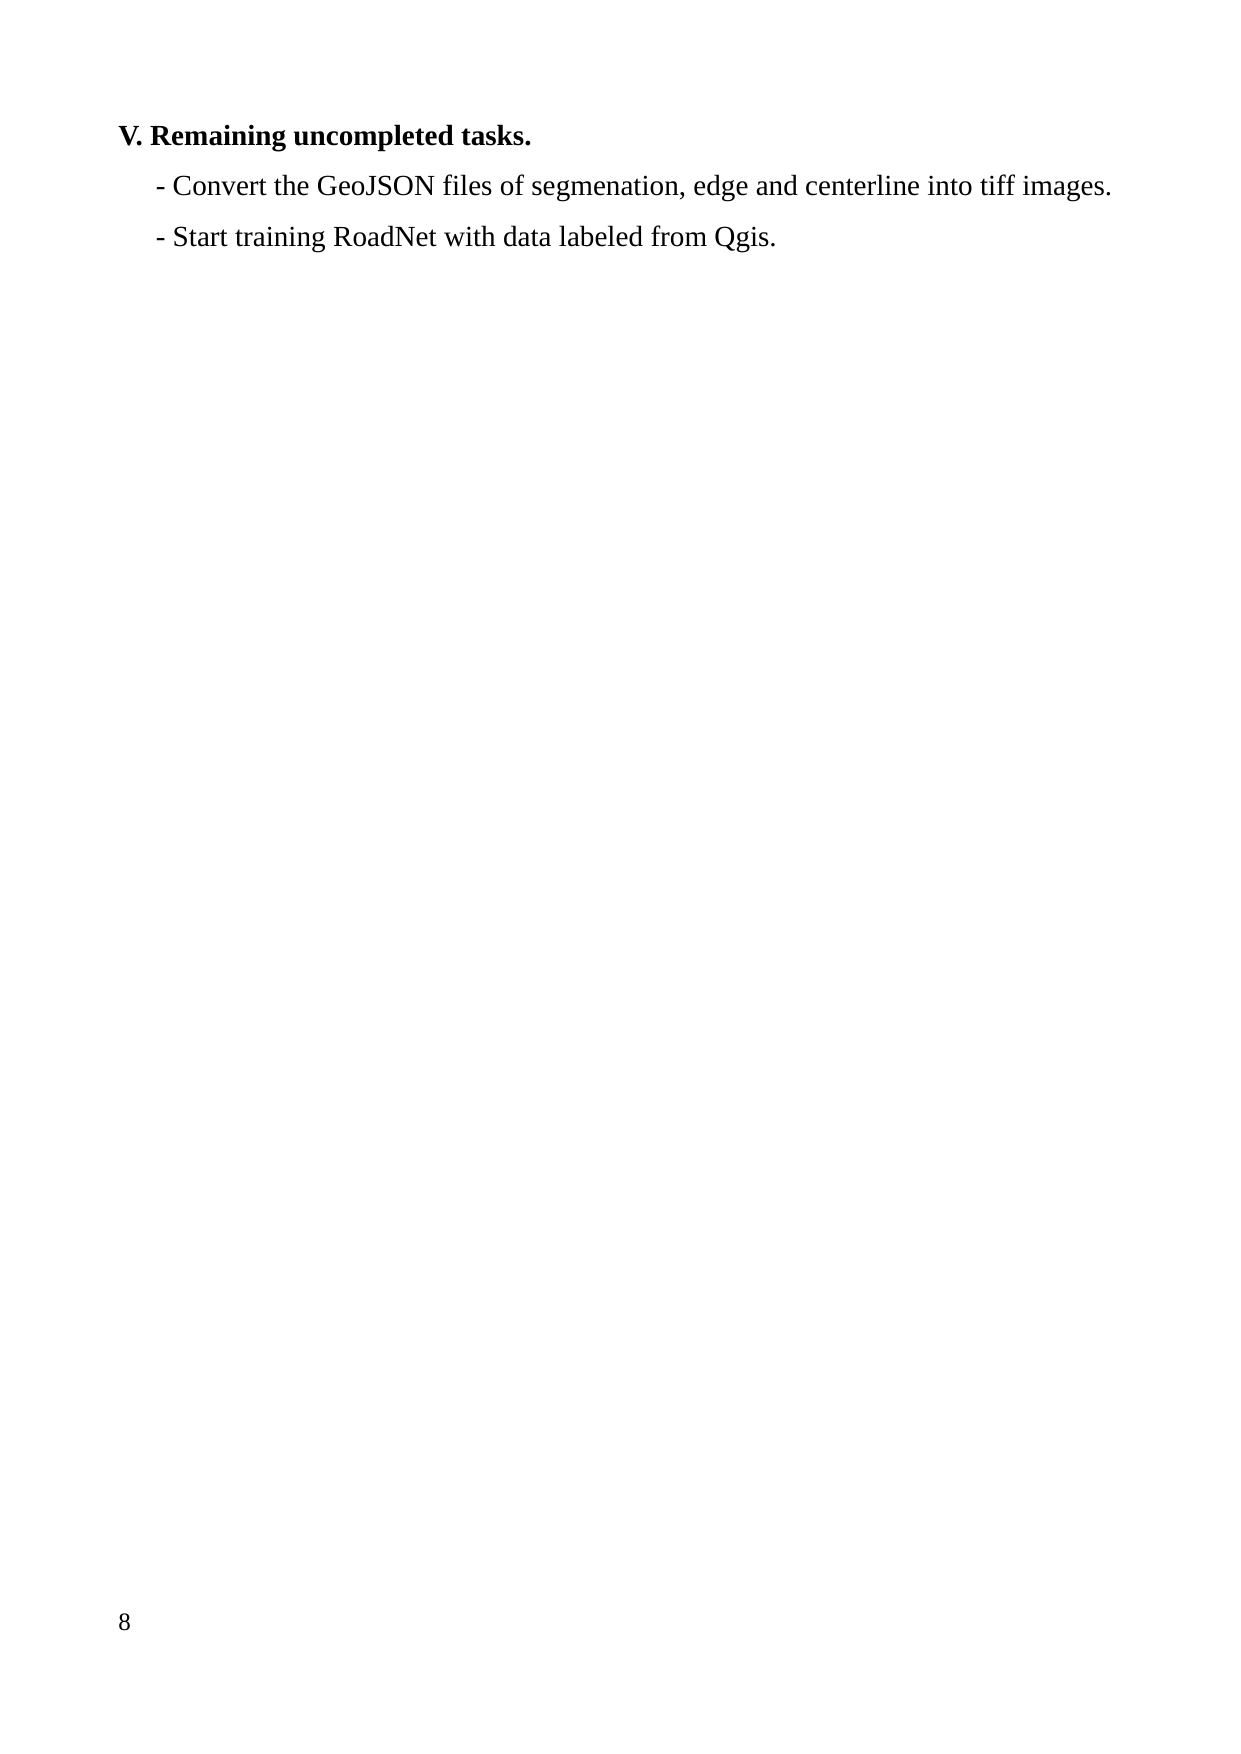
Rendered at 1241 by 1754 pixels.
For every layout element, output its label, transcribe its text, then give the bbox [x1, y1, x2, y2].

text V. Remaining uncompleted tasks. [118, 118, 1122, 152]
text - Convert the GeoJSON files of segmenation, edge and centerline into tiff images. [118, 168, 1122, 202]
text - Start training RoadNet with data labeled from Qgis. [118, 219, 1122, 252]
